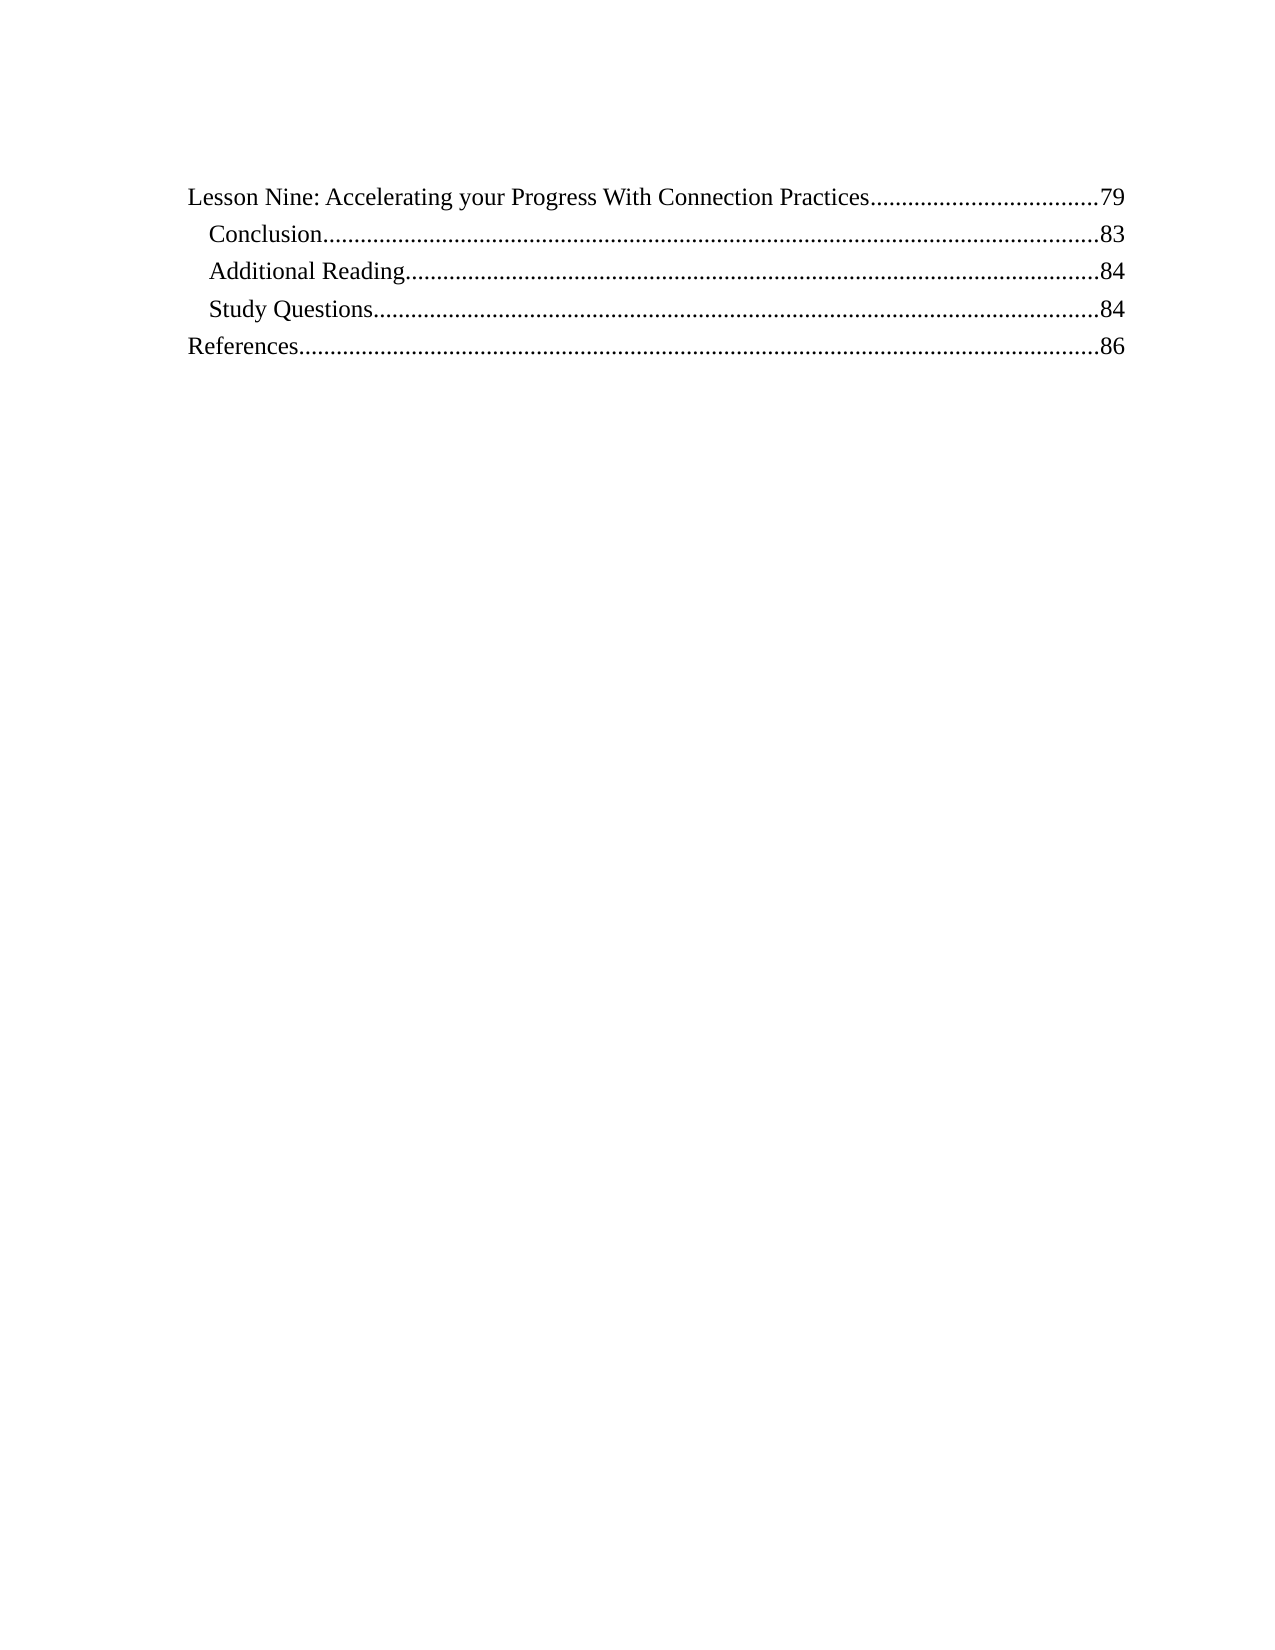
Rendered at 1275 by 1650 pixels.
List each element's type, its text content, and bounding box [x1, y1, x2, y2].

text Additional Reading 84 [208, 256, 1125, 285]
text Study Questions 84 [208, 294, 1125, 322]
text References 86 [187, 331, 1125, 360]
text Conclusion 83 [208, 219, 1125, 248]
text Lesson Nine: Accelerating your Progress With Connection Practices 79 [187, 182, 1125, 211]
